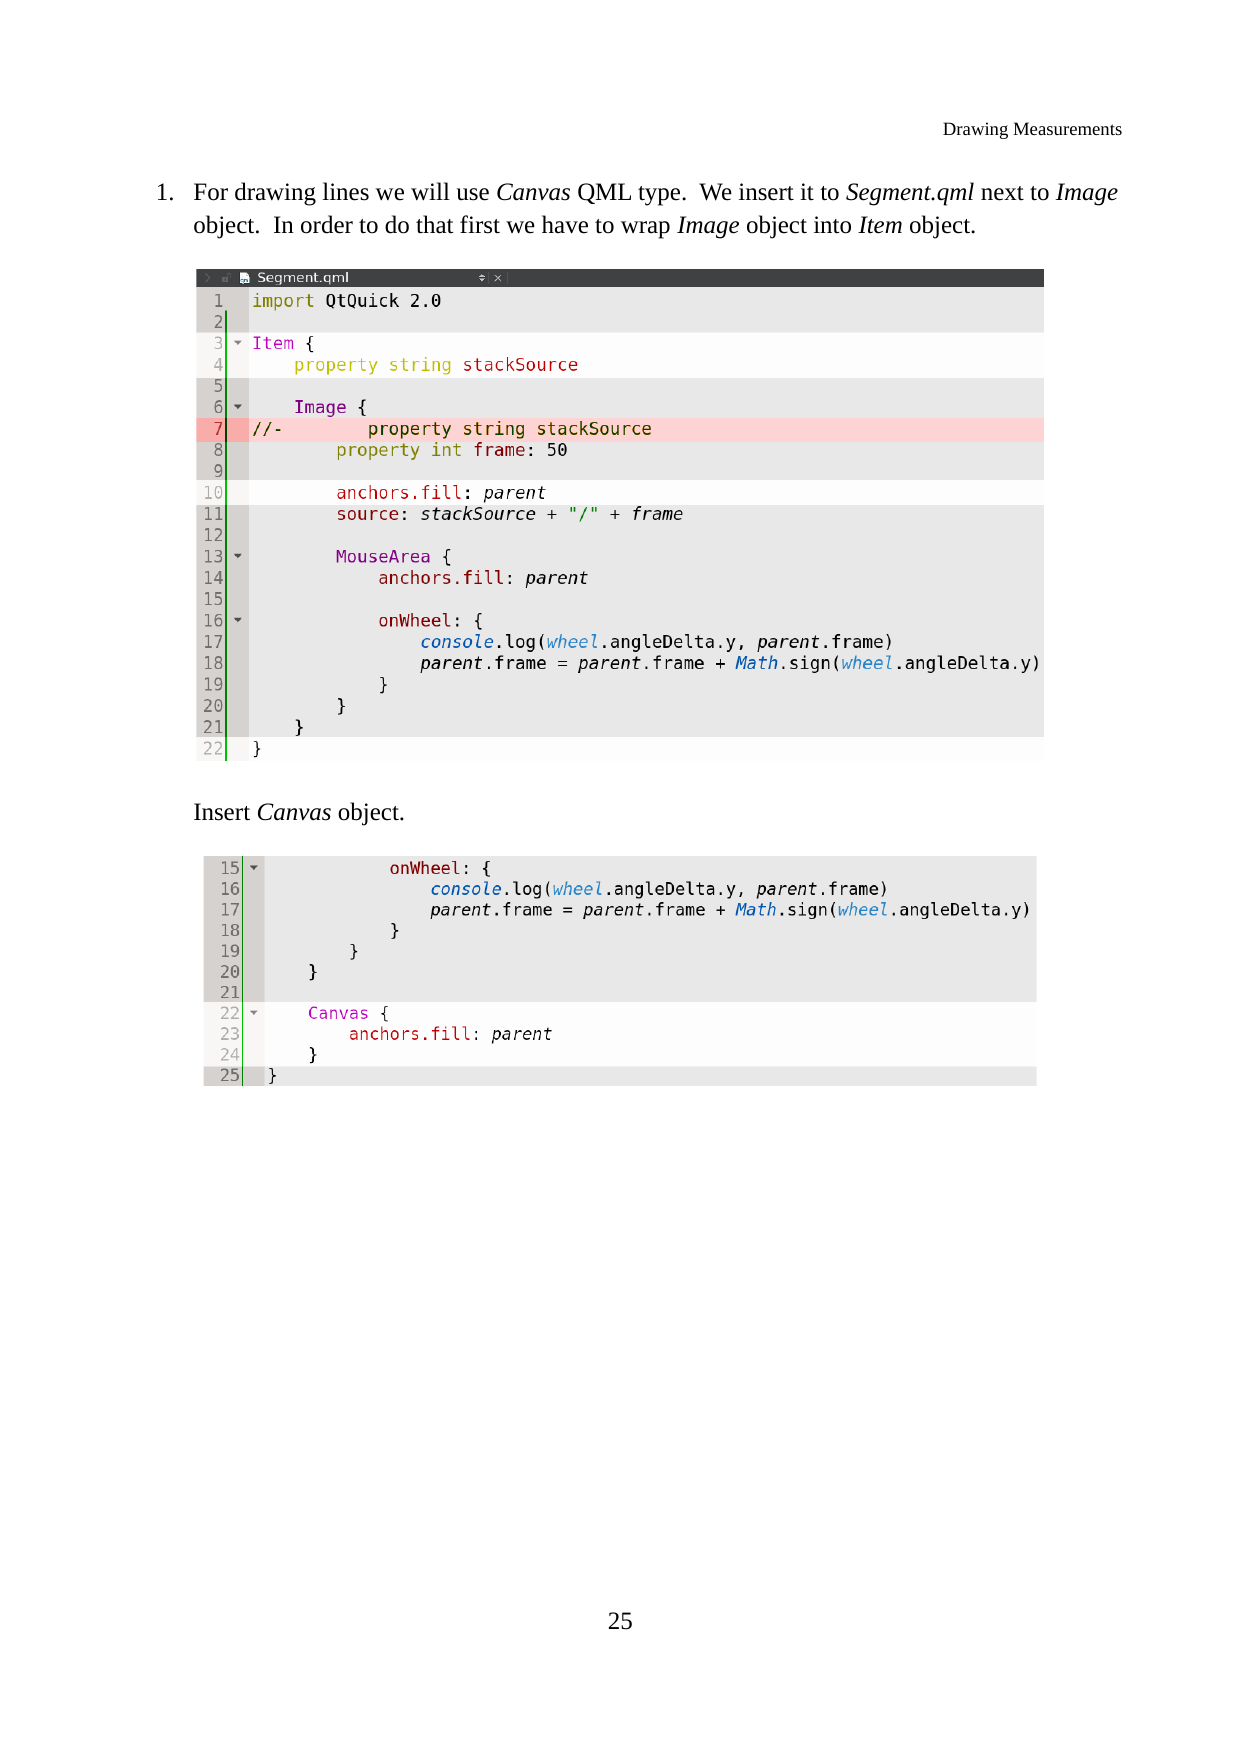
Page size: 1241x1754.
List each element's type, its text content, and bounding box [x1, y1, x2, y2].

list Insert Canvas object. [156, 797, 1122, 826]
picture [203, 856, 1037, 1086]
picture [196, 269, 1044, 761]
list For drawing lines we will use Canvas QML type. We insert it to Segment.qml next to Image object. In order to do that first we have to wrap Image object into Item object. [156, 177, 1122, 239]
